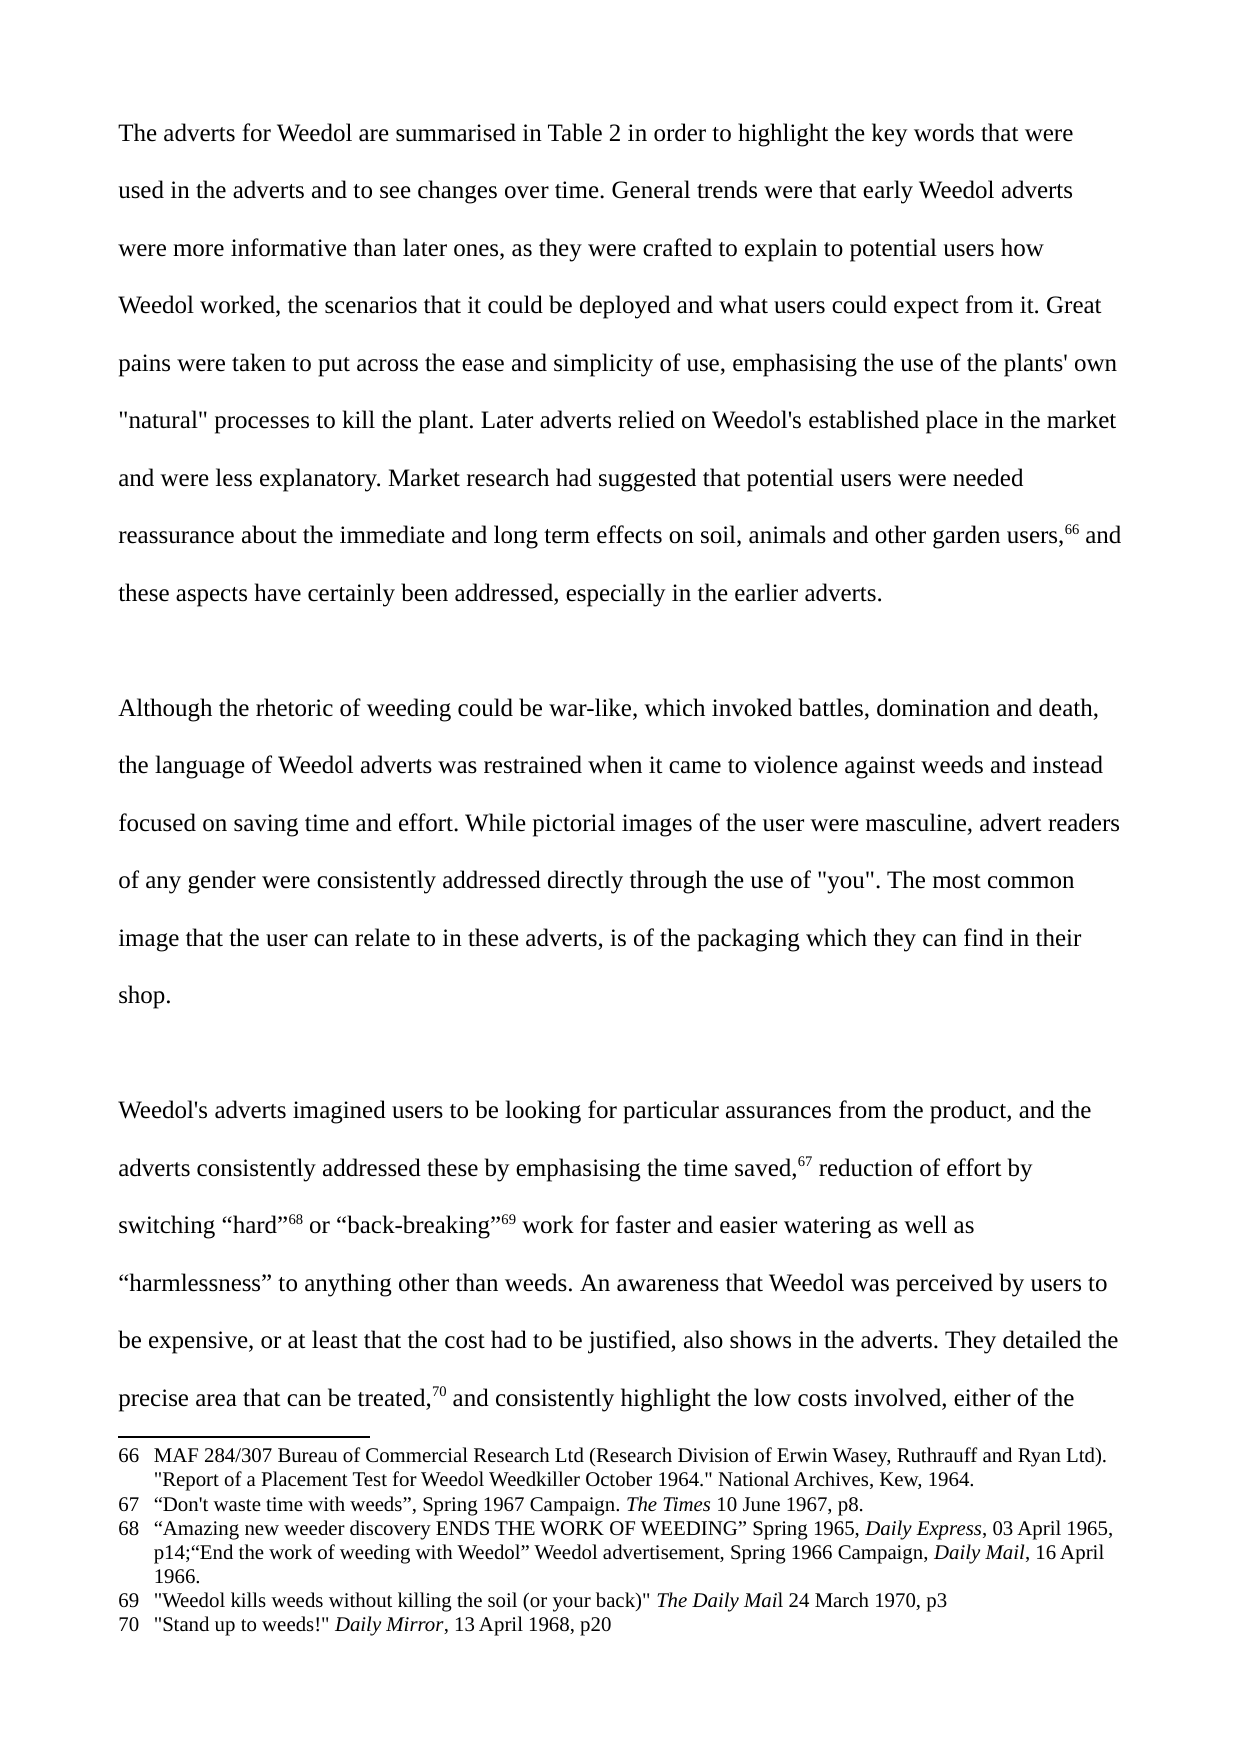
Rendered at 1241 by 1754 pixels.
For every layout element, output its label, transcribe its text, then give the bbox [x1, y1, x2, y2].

text “Don't waste time with weeds”, Spring 1967 Campaign. The Times 10 June 1967, p8. [118, 1491, 1122, 1516]
text Weedol's adverts imagined users to be looking for particular assurances from the product, and the adverts consistently addressed these by emphasising the time saved, reduction of effort by switching “hard” or “back-breaking” work for faster and easier watering as well as “harmlessness” to anything other than weeds. An awareness that Weedol was perceived by users to be expensive, or at least that the cost had to be justified, also shows in the adverts. They detailed the precise area that can be treated, and consistently highlight the low costs involved, either of the [118, 1096, 1122, 1412]
text MAF 284/307 Bureau of Commercial Research Ltd (Research Division of Erwin Wasey, Ruthrauff and Ryan Ltd). "Report of a Placement Test for Weedol Weedkiller October 1964." National Archives, Kew, 1964. [118, 1443, 1122, 1491]
text The adverts for Weedol are summarised in Table 2 in order to highlight the key words that were used in the adverts and to see changes over time. General trends were that early Weedol adverts were more informative than later ones, as they were crafted to explain to potential users how Weedol worked, the scenarios that it could be deployed and what users could expect from it. Great pains were taken to put across the ease and simplicity of use, emphasising the use of the plants' own "natural" processes to kill the plant. Later adverts relied on Weedol's established place in the market and were less explanatory. Market research had suggested that potential users were needed reassurance about the immediate and long term effects on soil, animals and other garden users, and these aspects have certainly been addressed, especially in the earlier adverts. [118, 118, 1122, 607]
text “Amazing new weeder discovery ENDS THE WORK OF WEEDING” Spring 1965, Daily Express, 03 April 1965, p14;“End the work of weeding with Weedol” Weedol advertisement, Spring 1966 Campaign, Daily Mail, 16 April 1966. [118, 1516, 1122, 1588]
text "Stand up to weeds!" Daily Mirror, 13 April 1968, p20 [118, 1612, 1122, 1636]
text Although the rhetoric of weeding could be war-like, which invoked battles, domination and death, the language of Weedol adverts was restrained when it came to violence against weeds and instead focused on saving time and effort. While pictorial images of the user were masculine, advert readers of any gender were consistently addressed directly through the use of "you". The most common image that the user can relate to in these adverts, is of the packaging which they can find in their shop. [118, 693, 1122, 1009]
text "Weedol kills weeds without killing the soil (or your back)" The Daily Mail 24 March 1970, p3 [118, 1588, 1122, 1612]
